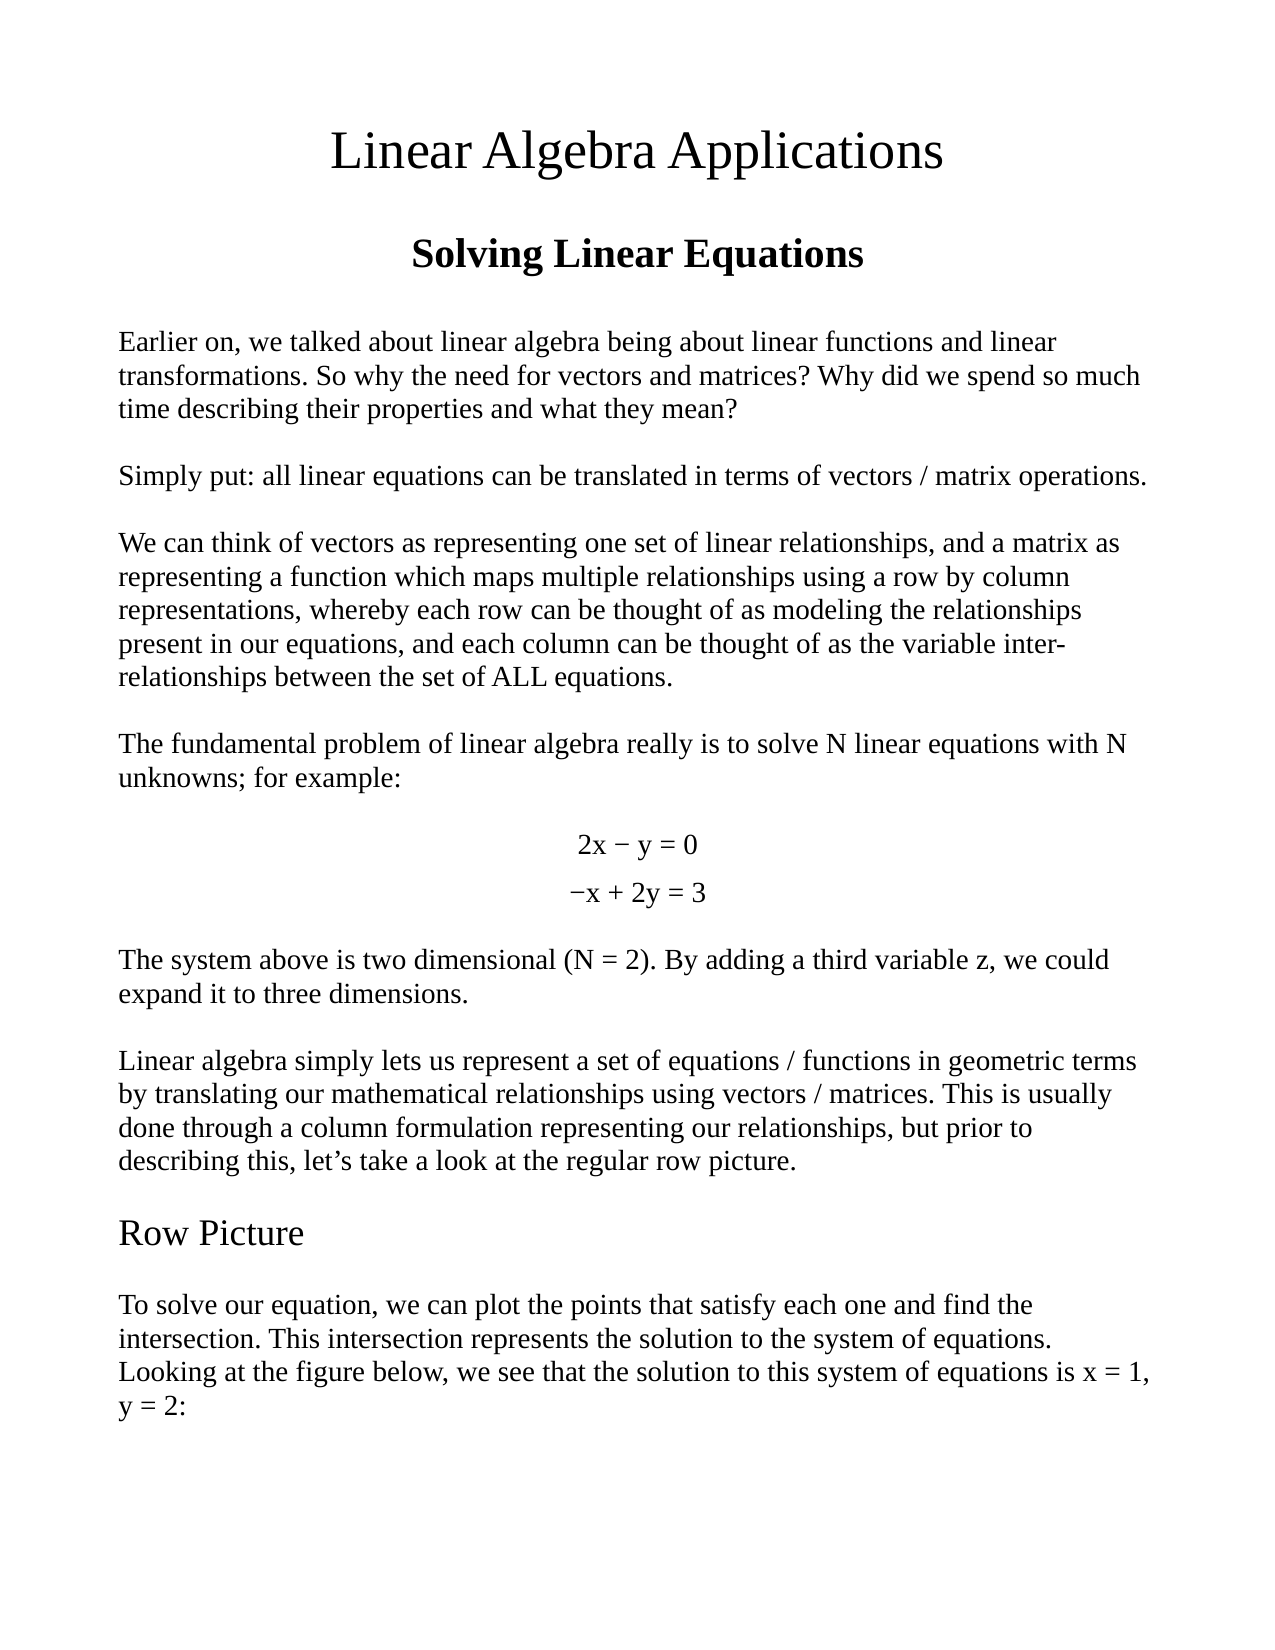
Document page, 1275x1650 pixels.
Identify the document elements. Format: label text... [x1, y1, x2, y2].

text To solve our equation, we can plot the points that satisfy each one and find the intersection. This intersection represents the solution to the system of equations. Looking at the figure below, we see that the solution to this system of equations is x = 1, y = 2: [118, 1287, 1157, 1421]
text 2x − y = 0 [118, 827, 1157, 861]
text Linear Algebra Applications [118, 118, 1157, 180]
text Linear algebra simply lets us represent a set of equations / functions in geometric terms by translating our mathematical relationships using vectors / matrices. This is usually done through a column formulation representing our relationships, but prior to describing this, let’s take a look at the regular row picture. [118, 1043, 1157, 1177]
text The fundamental problem of linear algebra really is to solve N linear equations with N unknowns; for example: [118, 727, 1157, 794]
text −x + 2y = 3 [118, 875, 1157, 909]
text We can think of vectors as representing one set of linear relationships, and a matrix as representing a function which maps multiple relationships using a row by column representations, whereby each row can be thought of as modeling the relationships present in our equations, and each column can be thought of as the variable inter-relationships between the set of ALL equations. [118, 525, 1157, 693]
text Simply put: all linear equations can be translated in terms of vectors / matrix operations. [118, 458, 1157, 492]
text Solving Linear Equations [118, 228, 1157, 276]
text The system above is two dimensional (N = 2). By adding a third variable z, we could expand it to three dimensions. [118, 942, 1157, 1009]
text Earlier on, we talked about linear algebra being about linear functions and linear transformations. So why the need for vectors and matrices? Why did we spend so much time describing their properties and what they mean? [118, 324, 1157, 425]
text Row Picture [118, 1211, 1157, 1254]
